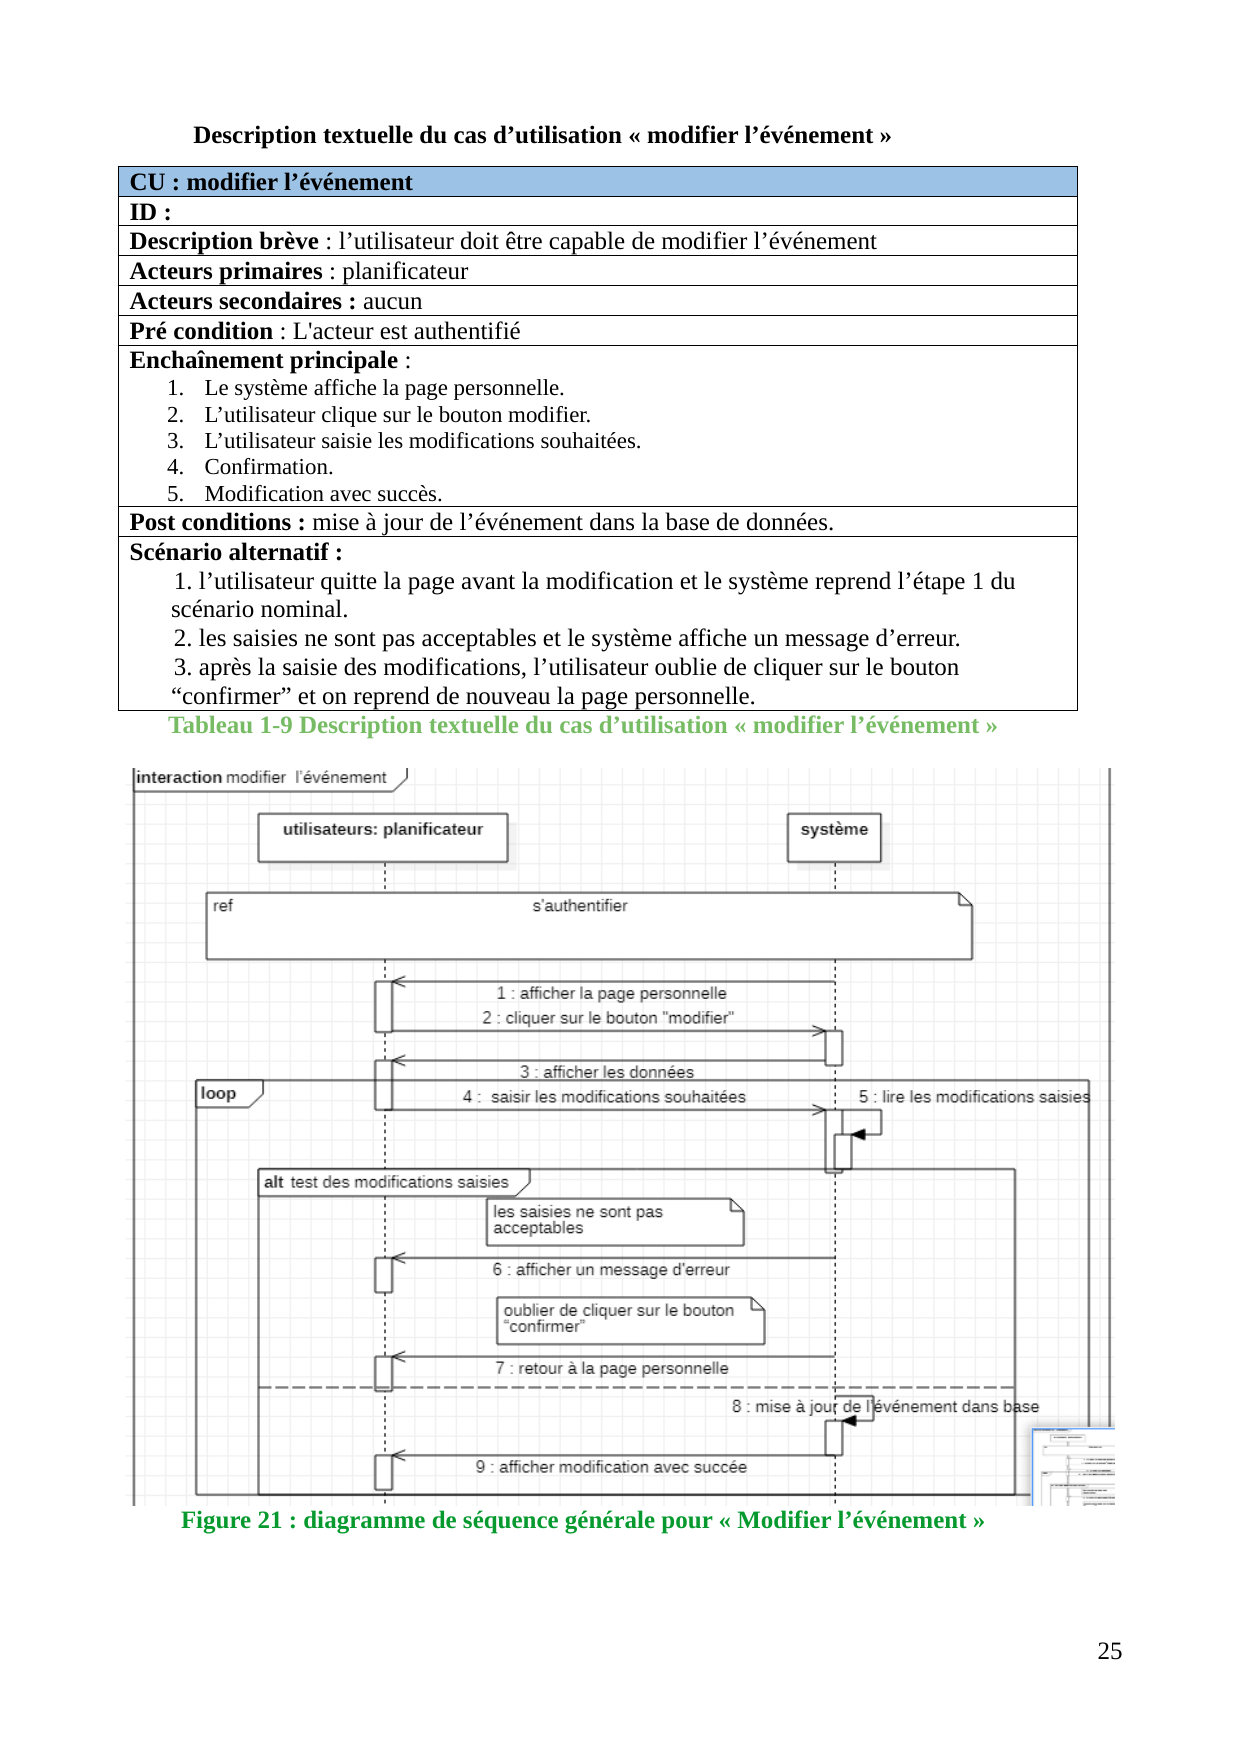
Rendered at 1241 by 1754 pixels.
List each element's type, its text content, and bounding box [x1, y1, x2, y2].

table_cell Enchaînement principale : Le système affiche la page personnelle. L’utilisateur clique sur le bouton modifier. L’utilisateur saisie les modifications souhaitées. Confirmation. Modification avec succès. [119, 346, 1077, 506]
table_cell Scénario alternatif : 1. l’utilisateur quitte la page avant la modification et le système reprend l’étape 1 du scénario nominal. 2. les saisies ne sont pas acceptables et le système affiche un message d’erreur. 3. après la saisie des modifications, l’utilisateur oublie de cliquer sur le bouton “confirmer” et on reprend de nouveau la page personnelle. [119, 537, 1077, 709]
text Tableau 1-9 Description textuelle du cas d’utilisation « modifier l’événement » [88, 711, 1078, 739]
text Figure 21 : diagramme de séquence générale pour « Modifier l’événement » [88, 797, 1078, 1534]
table_cell ID : [119, 197, 1077, 225]
table_header CU : modifier l’événement [119, 167, 1077, 196]
table_cell Pré condition : L'acteur est authentifié [119, 316, 1077, 344]
list Description textuelle du cas d’utilisation « modifier l’événement » [193, 120, 1122, 149]
table_cell Acteurs primaires : planificateur [119, 256, 1077, 285]
table_cell Acteurs secondaires : aucun [119, 286, 1077, 315]
table_cell Post conditions : mise à jour de l’événement dans la base de données. [119, 507, 1077, 536]
table_cell Description brève : l’utilisateur doit être capable de modifier l’événement [119, 226, 1077, 255]
picture [125, 768, 1115, 1506]
